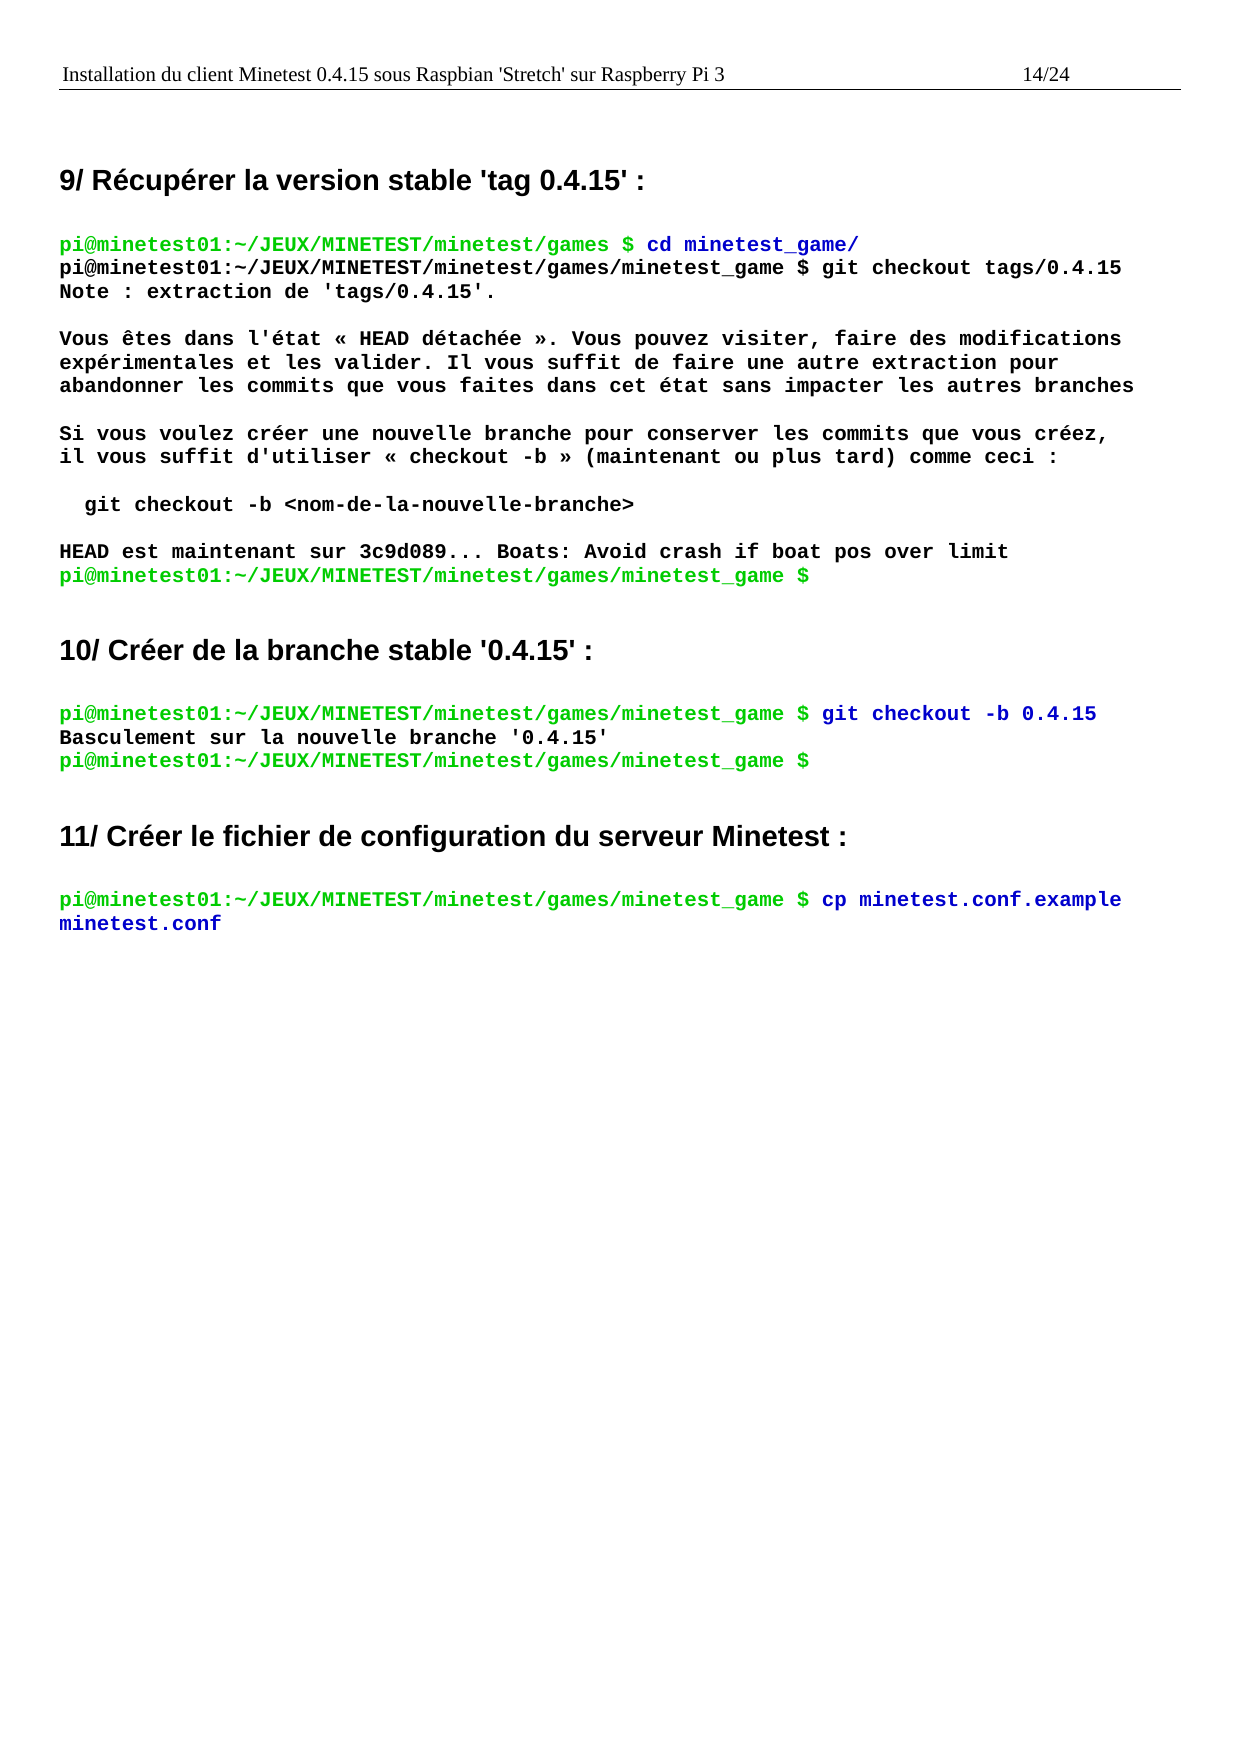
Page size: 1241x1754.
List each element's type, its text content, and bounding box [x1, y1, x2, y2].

text Basculement sur la nouvelle branche '0.4.15' [59, 727, 1181, 751]
text Si vous voulez créer une nouvelle branche pour conserver les commits que vous créez, [59, 423, 1181, 446]
text pi@minetest01:~/JEUX/MINETEST/minetest/games/minetest_game $ [59, 751, 1181, 774]
subtitle 10/ Créer de la branche stable '0.4.15' : [59, 633, 1181, 667]
text Vous êtes dans l'état « HEAD détachée ». Vous pouvez visiter, faire des modifications [59, 328, 1181, 352]
text abandonner les commits que vous faites dans cet état sans impacter les autres branches [59, 375, 1181, 399]
text pi@minetest01:~/JEUX/MINETEST/minetest/games/minetest_game $ git checkout -b 0.4.15 [59, 703, 1181, 727]
text pi@minetest01:~/JEUX/MINETEST/minetest/games/minetest_game $ [59, 564, 1181, 588]
text pi@minetest01:~/JEUX/MINETEST/minetest/games/minetest_game $ cp minetest.conf.example minetest.conf [59, 889, 1181, 936]
text HEAD est maintenant sur 3c9d089... Boats: Avoid crash if boat pos over limit [59, 541, 1181, 564]
text pi@minetest01:~/JEUX/MINETEST/minetest/games $ cd minetest_game/ [59, 233, 1181, 257]
text il vous suffit d'utiliser « checkout -b » (maintenant ou plus tard) comme ceci : [59, 446, 1181, 470]
text expérimentales et les valider. Il vous suffit de faire une autre extraction pour [59, 352, 1181, 375]
text git checkout -b <nom-de-la-nouvelle-branche> [59, 494, 1181, 517]
text pi@minetest01:~/JEUX/MINETEST/minetest/games/minetest_game $ git checkout tags/0.4.15 [59, 257, 1181, 281]
text Note : extraction de 'tags/0.4.15'. [59, 281, 1181, 304]
subtitle 9/ Récupérer la version stable 'tag 0.4.15' : [59, 163, 1181, 197]
subtitle 11/ Créer le fichier de configuration du serveur Minetest : [59, 819, 1181, 853]
